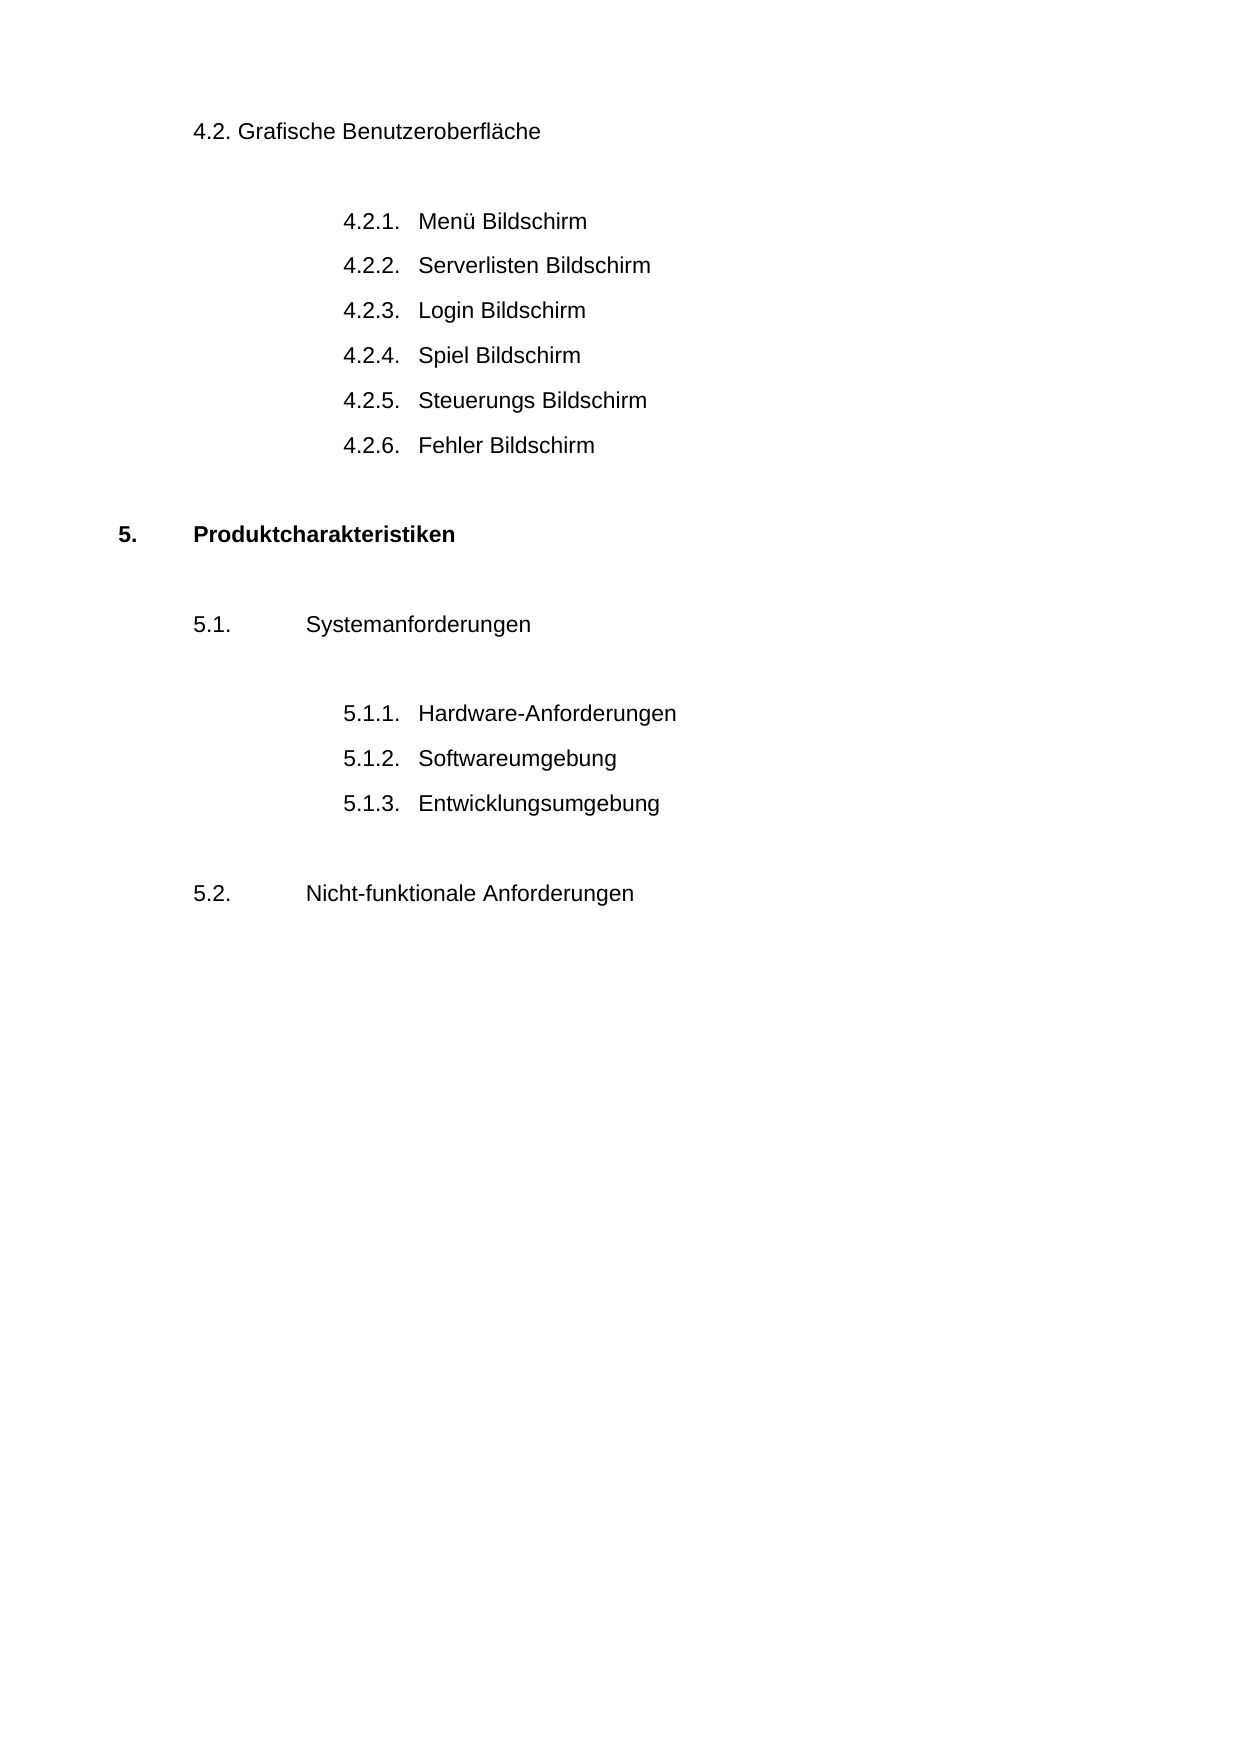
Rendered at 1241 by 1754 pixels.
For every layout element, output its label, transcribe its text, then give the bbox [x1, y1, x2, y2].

list Nicht-funktionale Anforderungen [193, 879, 1122, 906]
list Systemanforderungen [193, 611, 1122, 637]
text 5.1.2. Softwareumgebung [118, 745, 1122, 772]
text 5.1.1. Hardware-Anforderungen [118, 700, 1122, 727]
text 4.2.5. Steuerungs Bildschirm [118, 387, 1122, 413]
text 4.2.2. Serverlisten Bildschirm [118, 252, 1122, 279]
text 4.2.6. Fehler Bildschirm [118, 432, 1122, 458]
text 4.2. Grafische Benutzeroberfläche [118, 118, 1122, 144]
text 5. Produktcharakteristiken [118, 521, 1122, 548]
text 4.2.3. Login Bildschirm [118, 297, 1122, 324]
text 4.2.1. Menü Bildschirm [118, 208, 1122, 234]
text 4.2.4. Spiel Bildschirm [118, 342, 1122, 368]
text 5.1.3. Entwicklungsumgebung [118, 790, 1122, 816]
